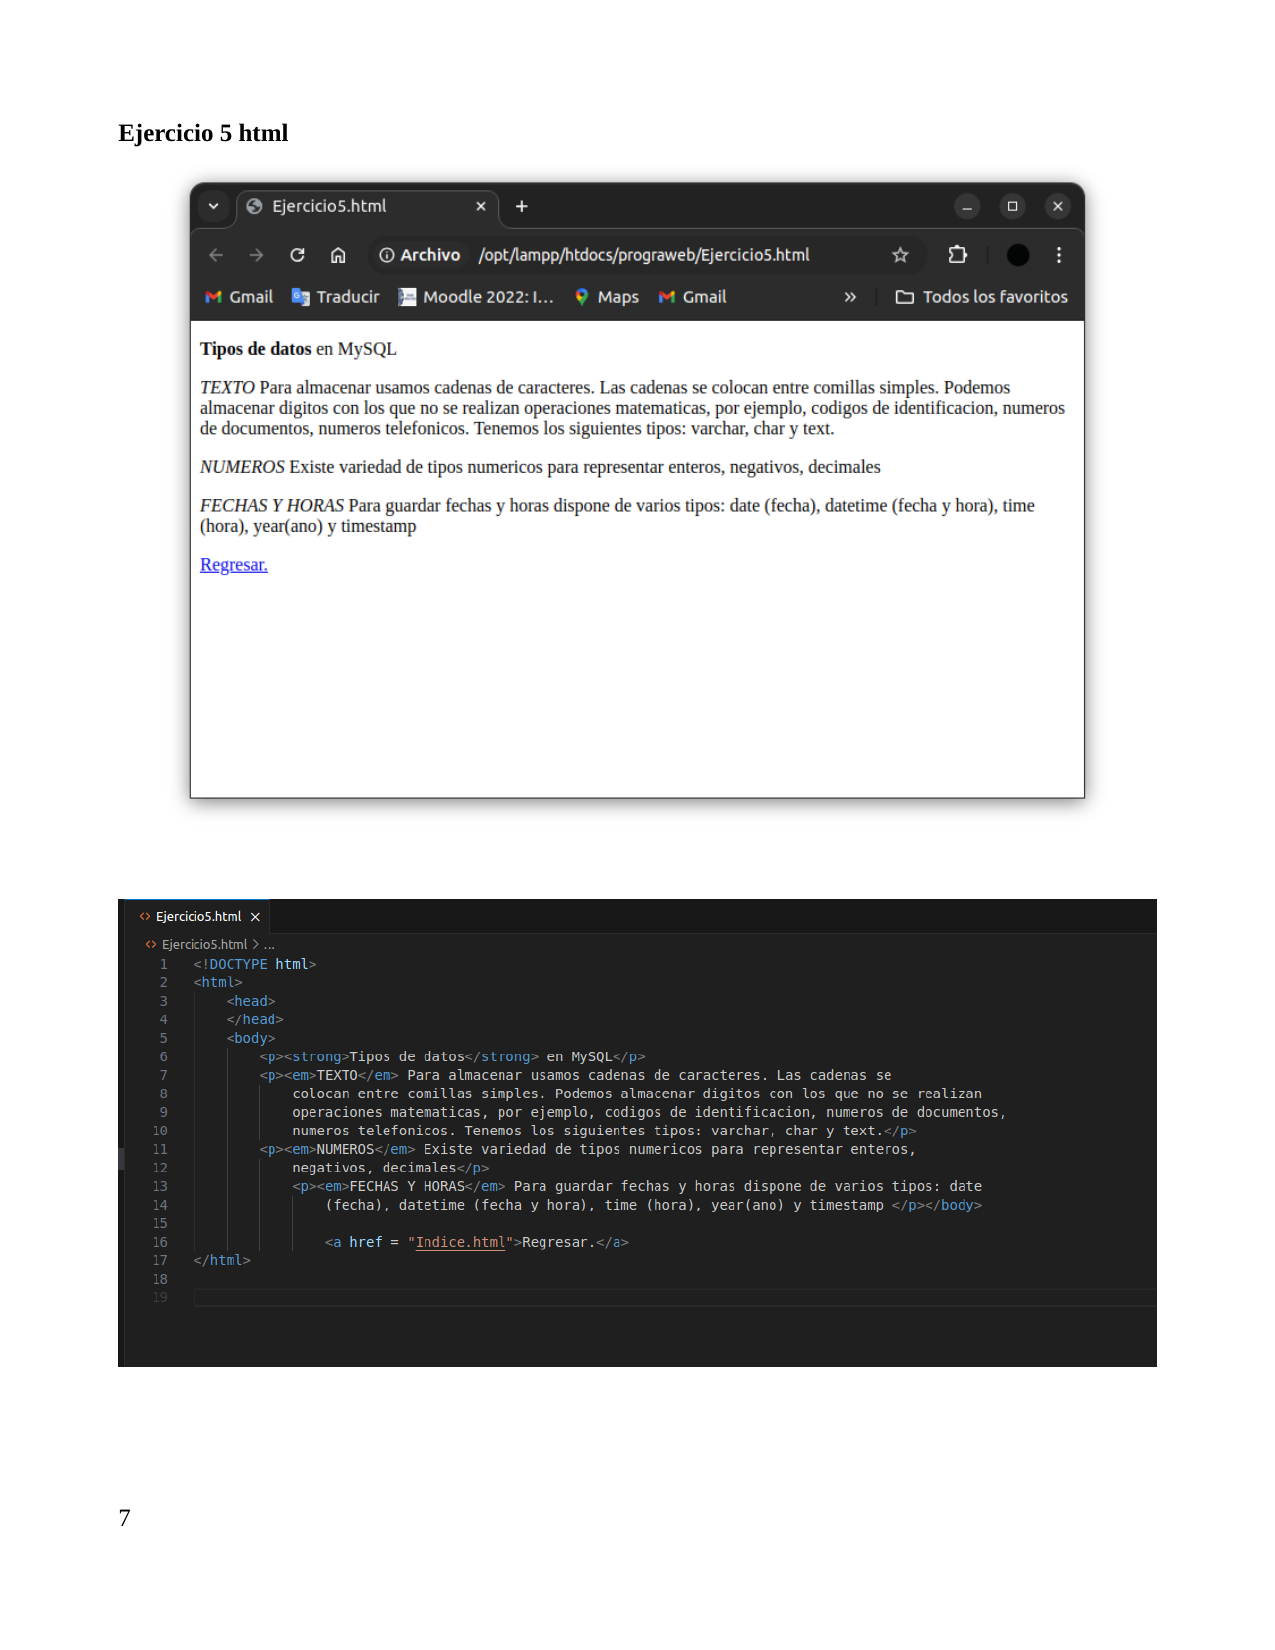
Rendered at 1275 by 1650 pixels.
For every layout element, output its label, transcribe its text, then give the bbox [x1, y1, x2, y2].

picture [118, 899, 1157, 1367]
picture [166, 162, 1109, 826]
subtitle Ejercicio 5 html [118, 118, 1157, 147]
